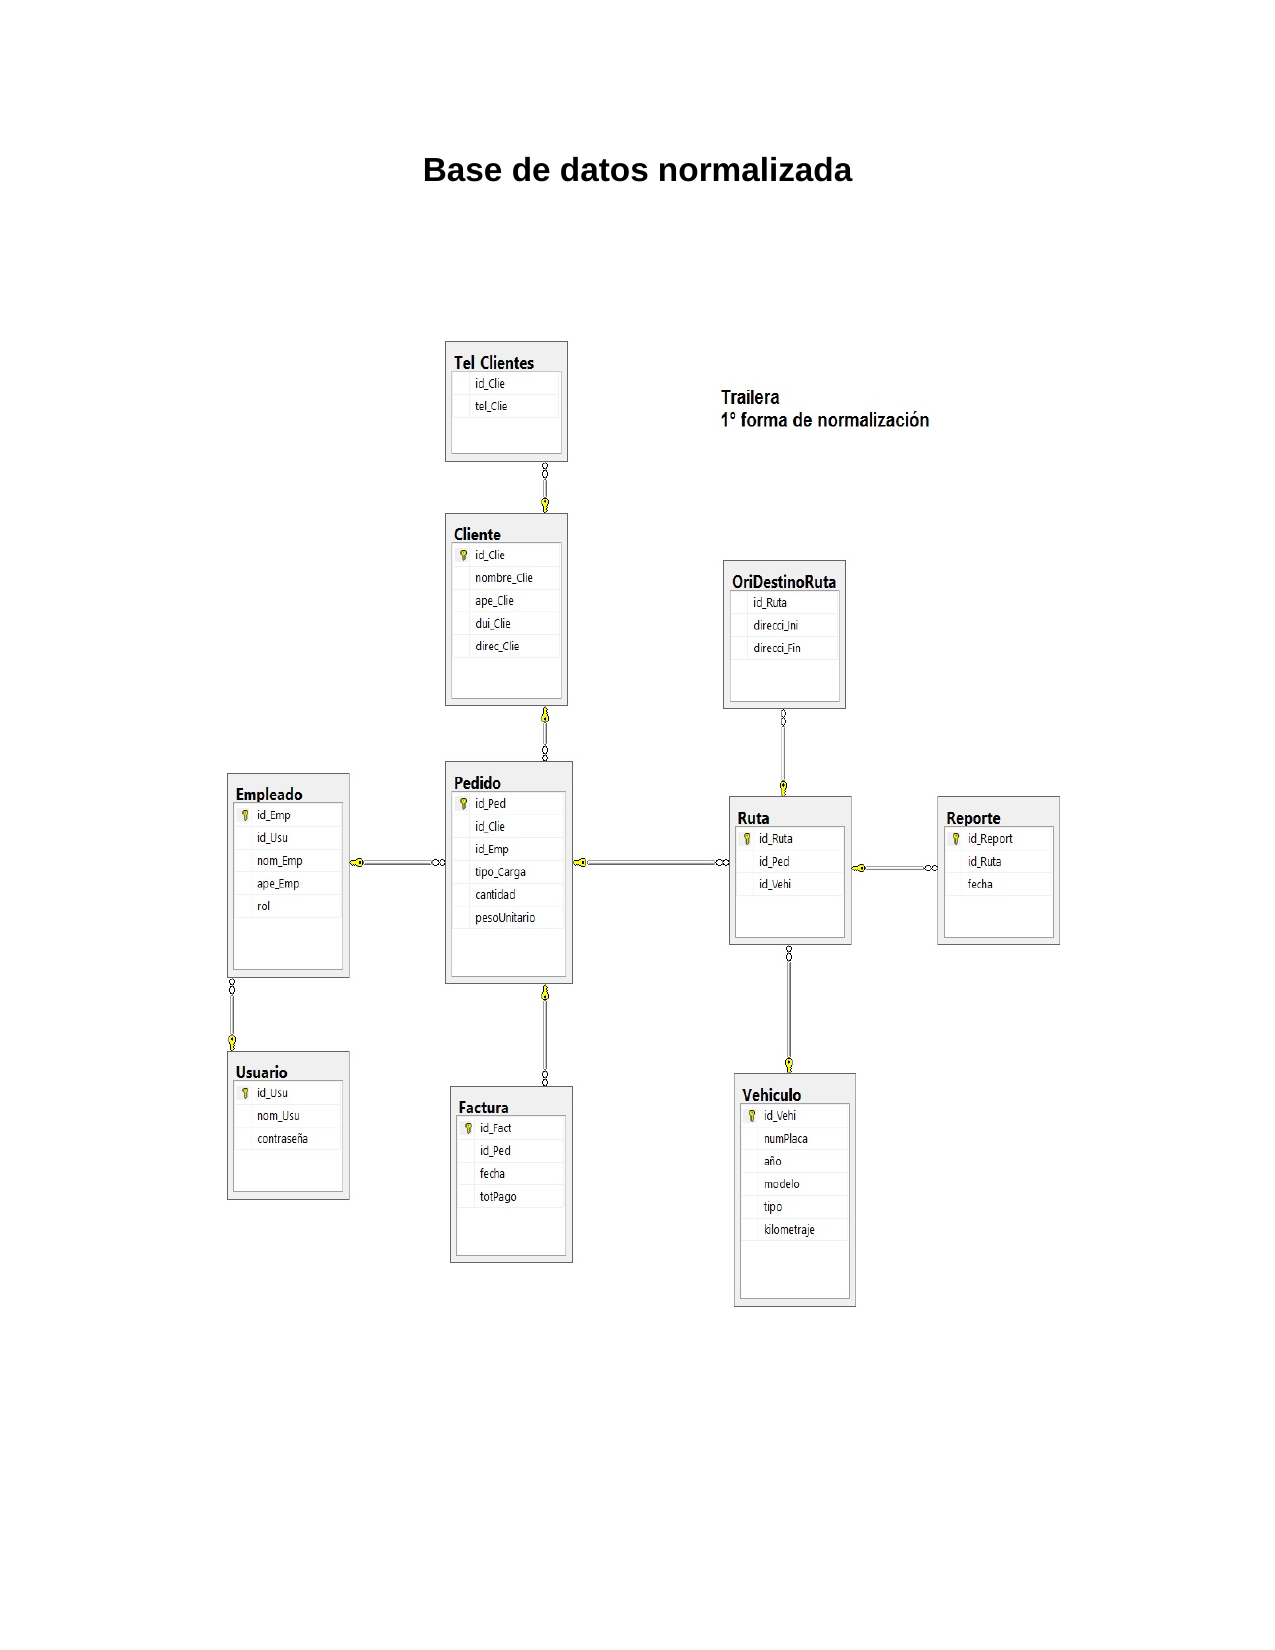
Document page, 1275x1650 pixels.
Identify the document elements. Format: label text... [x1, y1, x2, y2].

text Base de datos normalizada [150, 150, 1125, 188]
picture [150, 261, 1125, 1404]
